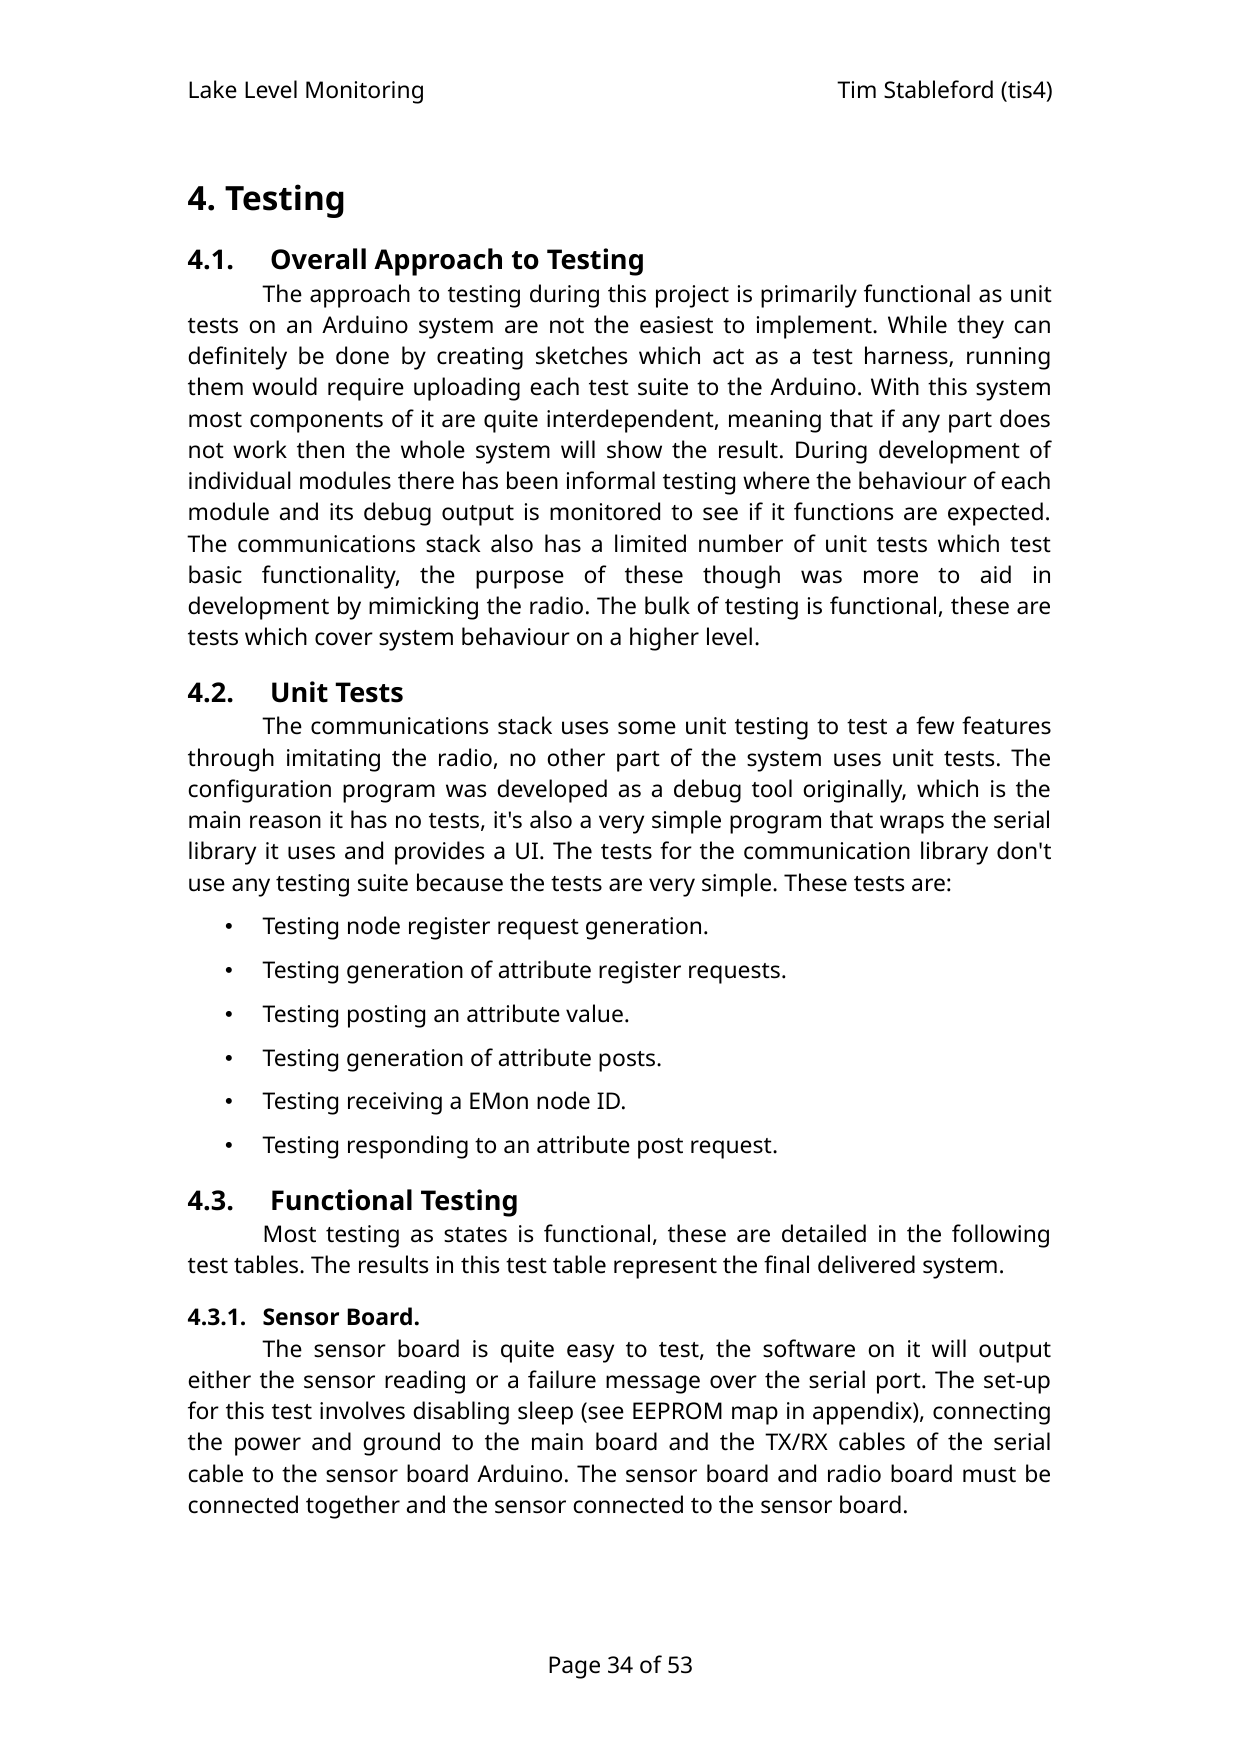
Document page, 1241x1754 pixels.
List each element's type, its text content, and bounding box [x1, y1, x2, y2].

text Most testing as states is functional, these are detailed in the following test tables. The results in this test table represent the final delivered system. [187, 1218, 1053, 1280]
text The approach to testing during this project is primarily functional as unit tests on an Arduino system are not the easiest to implement. While they can definitely be done by creating sketches which act as a test harness, running them would require uploading each test suite to the Arduino. With this system most components of it are quite interdependent, meaning that if any part does not work then the whole system will show the result. During development of individual modules there has been informal testing where the behaviour of each module and its debug output is monitored to see if it functions are expected. The communications stack also has a limited number of unit tests which test basic functionality, the purpose of these though was more to aid in development by mimicking the radio. The bulk of testing is functional, these are tests which cover system behaviour on a higher level. [187, 277, 1053, 652]
text The communications stack uses some unit testing to test a few features through imitating the radio, no other part of the system uses unit tests. The configuration program was developed as a debug tool originally, which is the main reason it has no tests, it's also a very simple program that wraps the serial library it uses and provides a UI. The tests for the communication library don't use any testing suite because the tests are very simple. These tests are: [187, 710, 1053, 898]
list Testing receiving a EMon node ID. [225, 1085, 1053, 1116]
list Testing posting an attribute value. [225, 998, 1053, 1029]
subtitle Sensor Board. [187, 1301, 1053, 1332]
subtitle Overall Approach to Testing [187, 241, 1053, 277]
list Testing generation of attribute posts. [225, 1041, 1053, 1073]
list Testing responding to an attribute post request. [225, 1129, 1053, 1160]
subtitle Functional Testing [187, 1181, 1053, 1218]
text The sensor board is quite easy to test, the software on it will output either the sensor reading or a failure message over the serial port. The set-up for this test involves disabling sleep (see EEPROM map in appendix), connecting the power and ground to the main board and the TX/RX cables of the serial cable to the sensor board Arduino. The sensor board and radio board must be connected together and the sensor connected to the sensor board. [187, 1332, 1053, 1520]
subtitle Unit Tests [187, 673, 1053, 710]
subtitle Testing [187, 174, 1053, 220]
list Testing node register request generation. [225, 910, 1053, 941]
list Testing generation of attribute register requests. [225, 954, 1053, 985]
